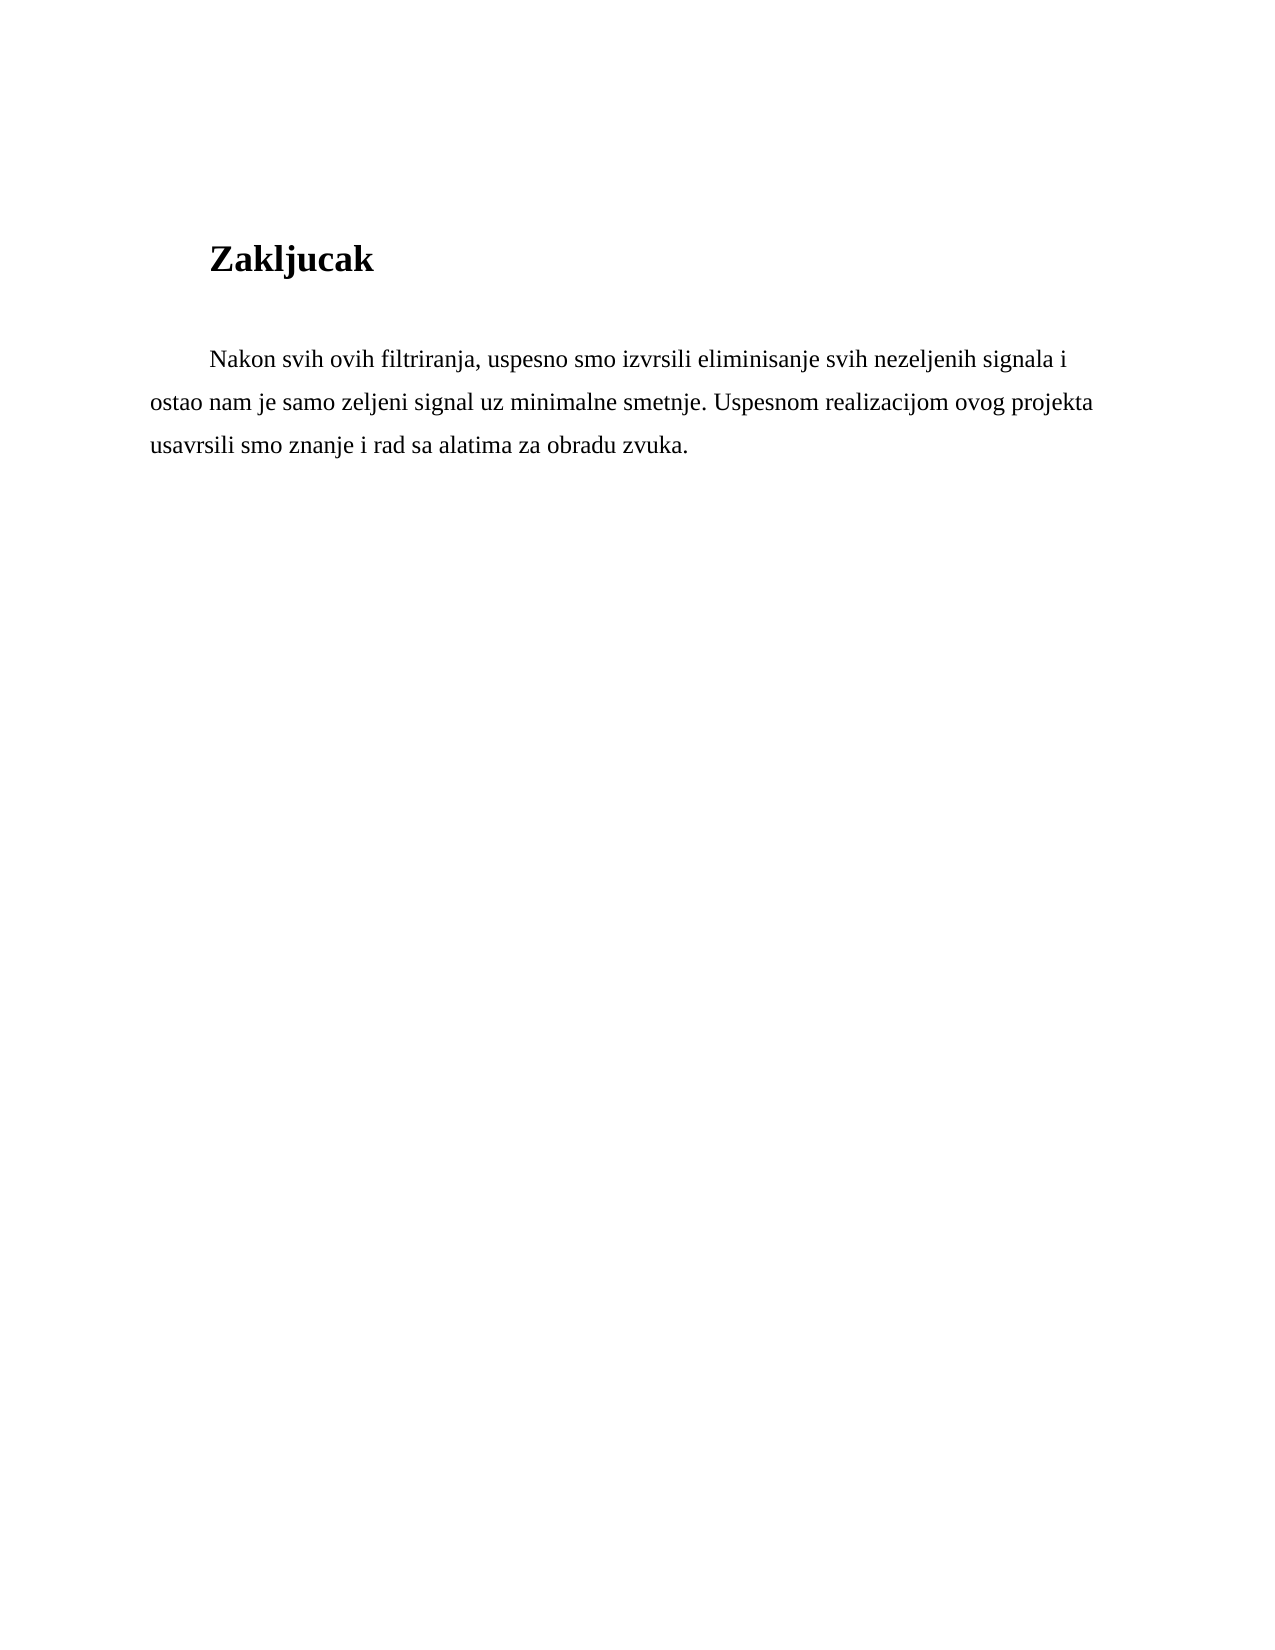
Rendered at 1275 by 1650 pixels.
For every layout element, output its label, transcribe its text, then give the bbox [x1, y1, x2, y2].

text Zakljucak [150, 236, 1125, 279]
text Nakon svih ovih filtriranja, uspesno smo izvrsili eliminisanje svih nezeljenih signala i ostao nam je samo zeljeni signal uz minimalne smetnje. Uspesnom realizacijom ovog projekta usavrsili smo znanje i rad sa alatima za obradu zvuka. [150, 344, 1125, 459]
